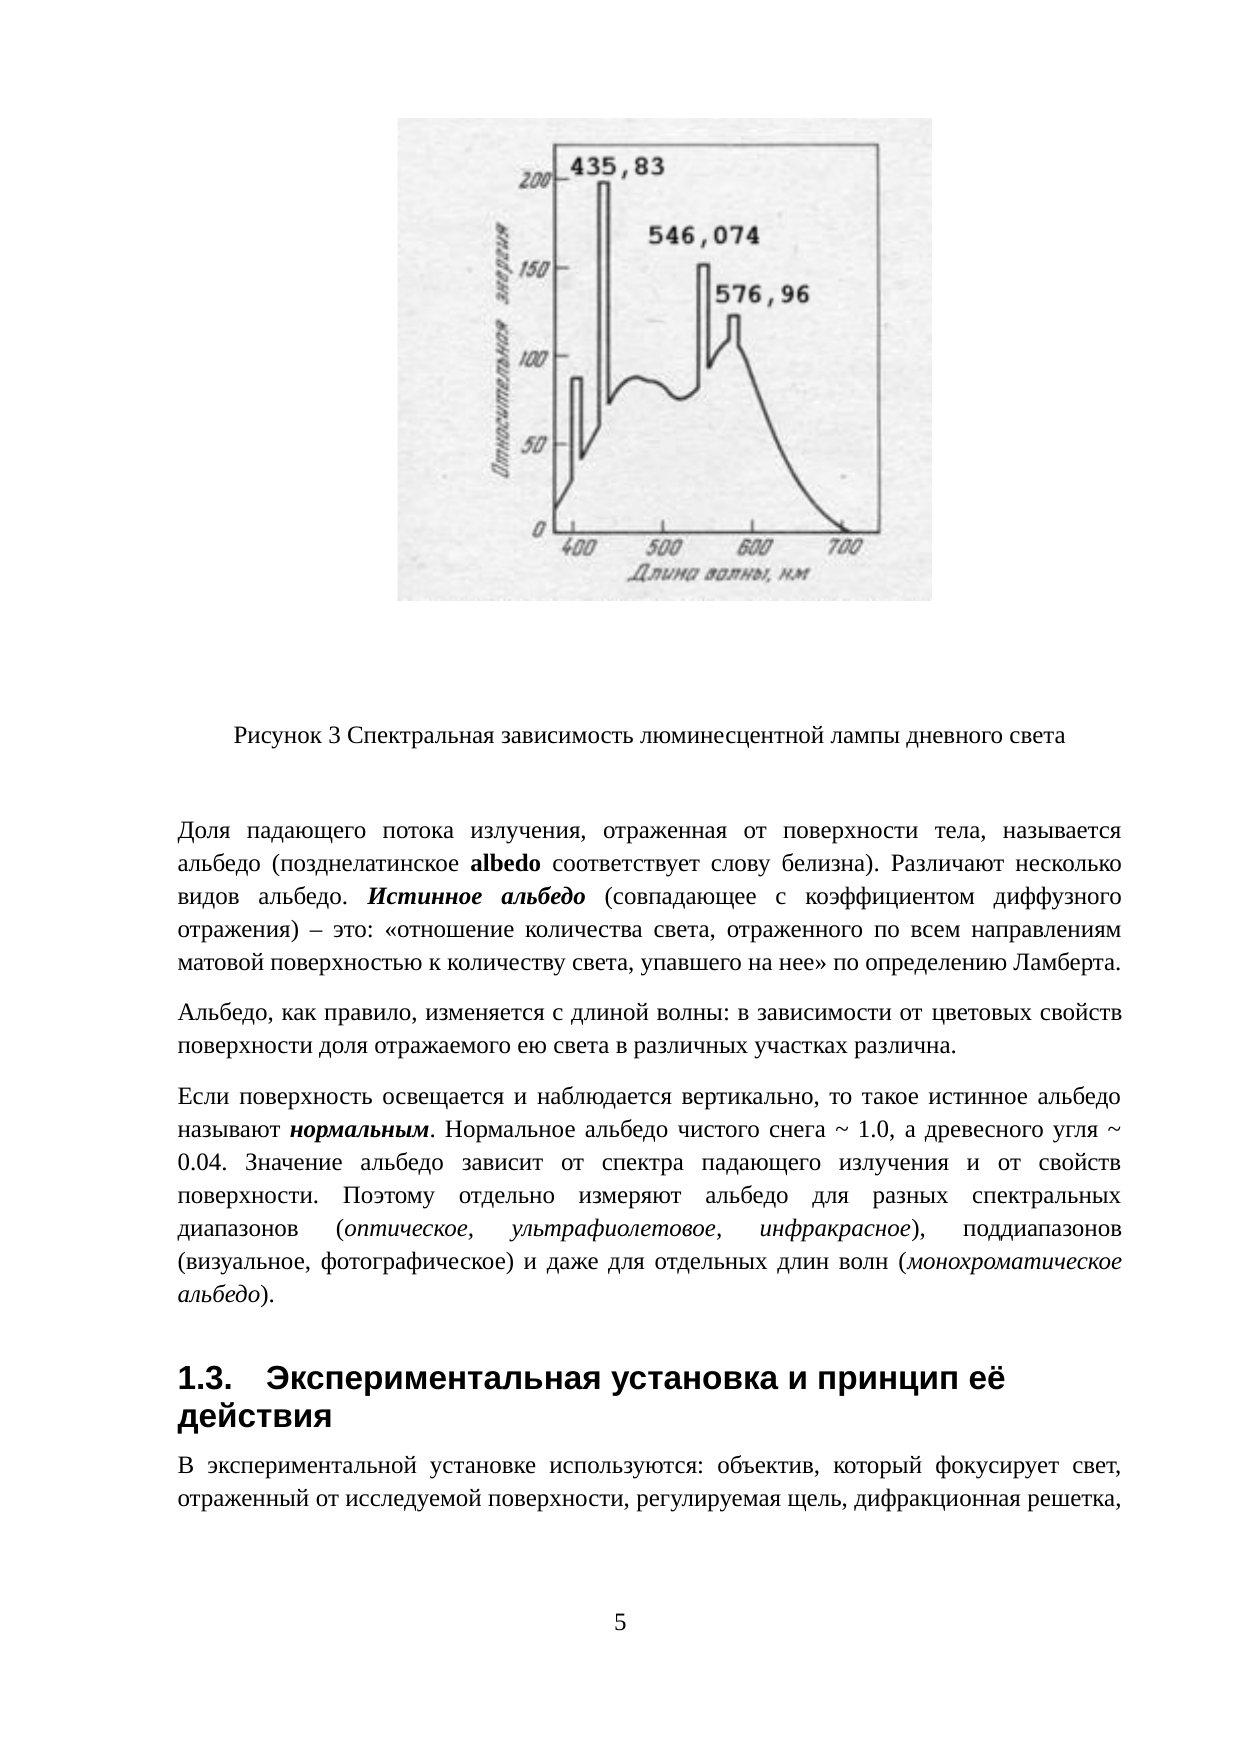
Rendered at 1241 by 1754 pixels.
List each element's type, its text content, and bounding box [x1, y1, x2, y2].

text Рисунок 3 Спектральная зависимость люминесцентной лампы дневного света [177, 720, 1122, 748]
text В экспериментальной установке используются: объектив, который фокусирует свет, отраженный от исследуемой поверхности, регулируемая щель, дифракционная решетка, [177, 1450, 1122, 1512]
text Если поверхность освещается и наблюдается вертикально, то такое истинное альбедо называют нормальным. Нормальное альбедо чистого снега ~ 1.0, а древесного угля ~ 0.04. Значение альбедо зависит от спектра падающего излучения и от свойств поверхности. Поэтому отдельно измеряют альбедо для разных спектральных диапазонов (оптическое, ультрафиолетовое, инфракрасное), поддиапазонов (визуальное, фотографическое) и даже для отдельных длин волн (монохроматическое альбедо). [177, 1081, 1122, 1308]
subtitle Экспериментальная установка и принцип её действия [177, 1358, 1093, 1435]
text Альбедо, как правило, изменяется с длиной волны: в зависимости от цветовых свойств поверхности доля отражаемого ею света в различных участках различна. [177, 997, 1122, 1059]
text Доля падающего потока излучения, отраженная от поверхности тела, называется альбедо (позднелатинское albedo соответствует слову белизна). Различают несколько видов альбедо. Истинное альбедо (совпадающее с коэффициентом диффузного отражения) – это: «отношение количества света, отраженного по всем направлениям матовой поверхностью к количеству света, упавшего на нее» по определению Ламберта. [177, 815, 1122, 976]
picture [397, 118, 932, 601]
